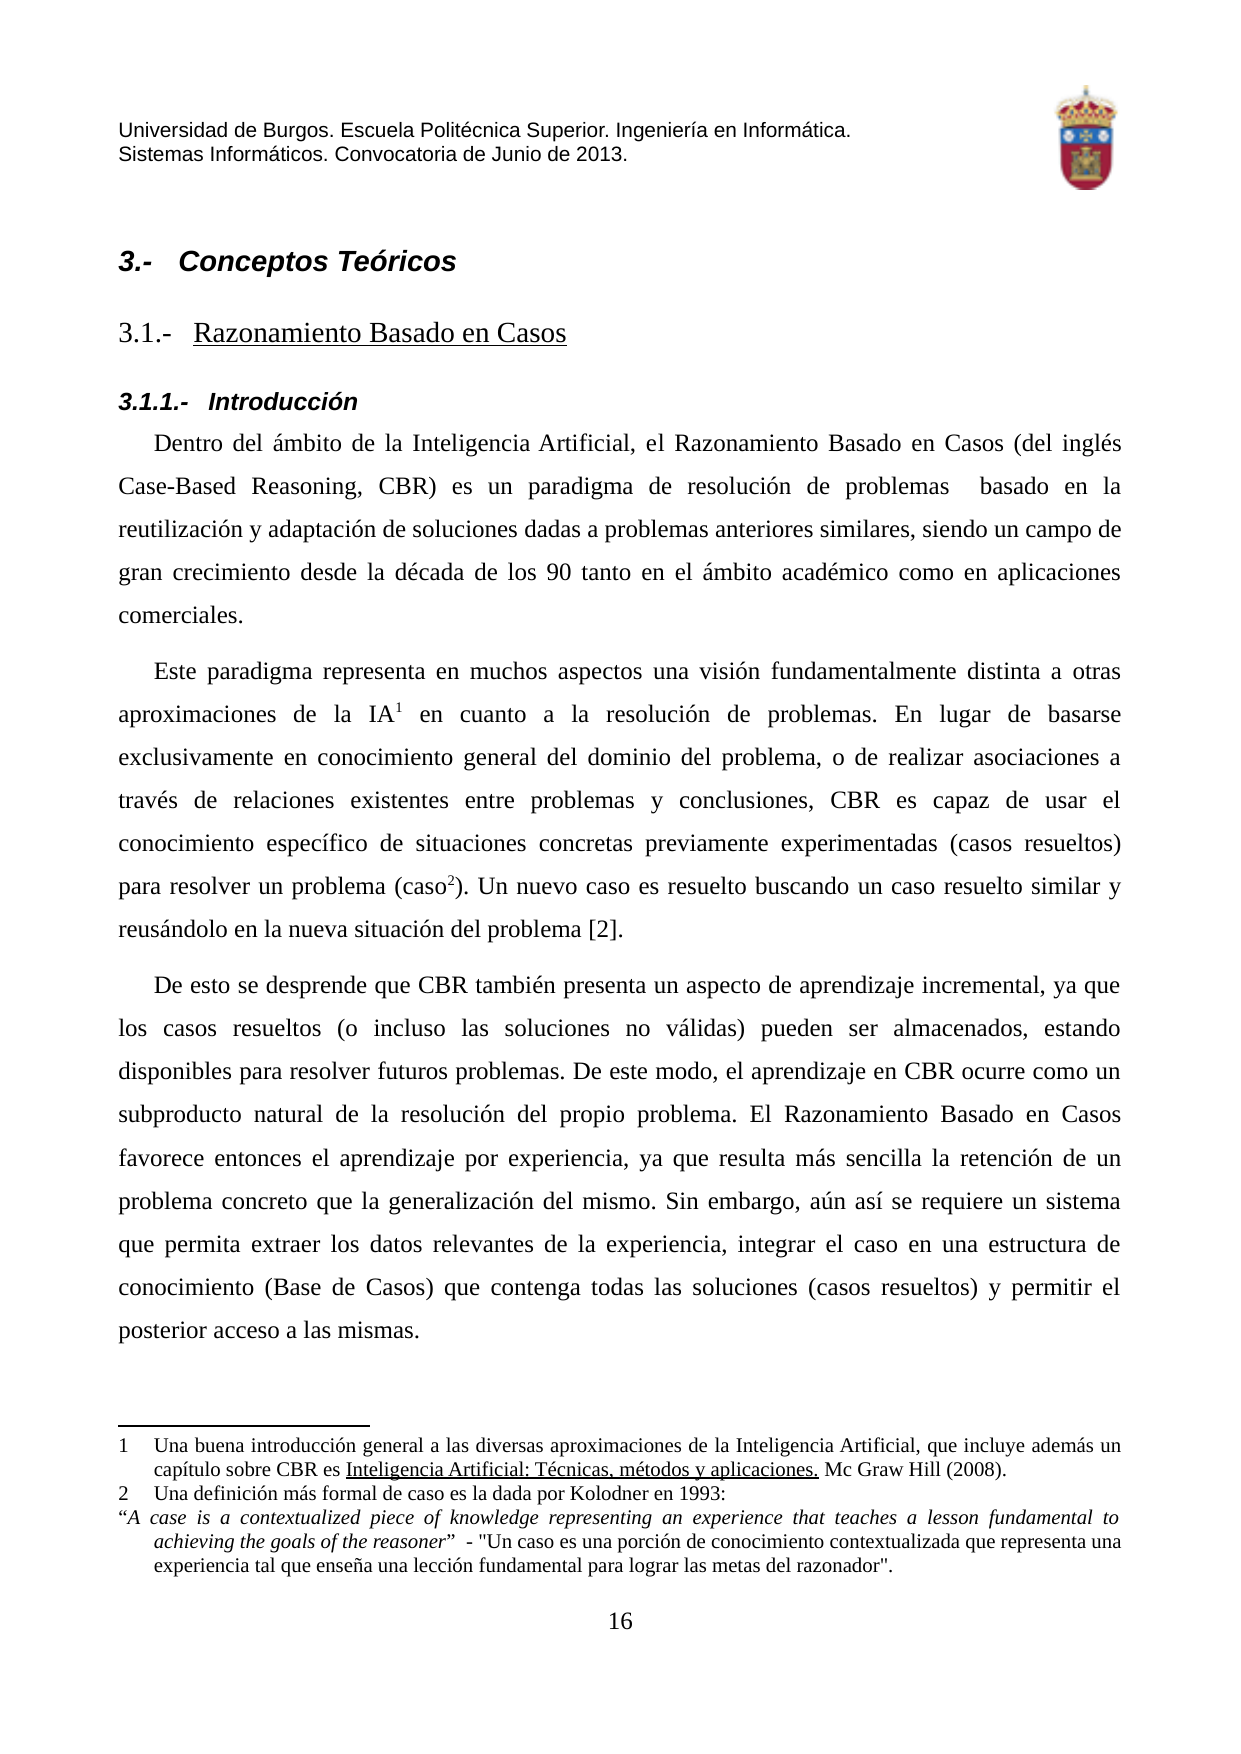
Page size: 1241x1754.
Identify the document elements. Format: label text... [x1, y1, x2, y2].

subtitle Conceptos Teóricos [118, 244, 1122, 278]
text Una buena introducción general a las diversas aproximaciones de la Inteligencia Artificial, que incluye además un capítulo sobre CBR es Inteligencia Artificial: Técnicas, métodos y aplicaciones. Mc Graw Hill (2008). [118, 1432, 1122, 1481]
picture [1053, 85, 1120, 190]
text De esto se desprende que CBR también presenta un aspecto de aprendizaje incremental, ya que los casos resueltos (o incluso las soluciones no válidas) pueden ser almacenados, estando disponibles para resolver futuros problemas. De este modo, el aprendizaje en CBR ocurre como un subproducto natural de la resolución del propio problema. El Razonamiento Basado en Casos favorece entonces el aprendizaje por experiencia, ya que resulta más sencilla la retención de un problema concreto que la generalización del mismo. Sin embargo, aún así se requiere un sistema que permita extraer los datos relevantes de la experiencia, integrar el caso en una estructura de conocimiento (Base de Casos) que contenga todas las soluciones (casos resueltos) y permitir el posterior acceso a las mismas. [118, 970, 1122, 1344]
subtitle Introducción [118, 387, 1122, 415]
text Una definición más formal de caso es la dada por Kolodner en 1993: [118, 1481, 1122, 1505]
text Dentro del ámbito de la Inteligencia Artificial, el Razonamiento Basado en Casos (del inglés Case-Based Reasoning, CBR) es un paradigma de resolución de problemas basado en la reutilización y adaptación de soluciones dadas a problemas anteriores similares, siendo un campo de gran crecimiento desde la década de los 90 tanto en el ámbito académico como en aplicaciones comerciales. [118, 428, 1122, 629]
subtitle Razonamiento Basado en Casos [118, 316, 1122, 349]
text “A case is a contextualized piece of knowledge representing an experience that teaches a lesson fundamental to achieving the goals of the reasoner” - "Un caso es una porción de conocimiento contextualizada que representa una experiencia tal que enseña una lección fundamental para lograr las metas del razonador". [118, 1505, 1122, 1577]
text Este paradigma representa en muchos aspectos una visión fundamentalmente distinta a otras aproximaciones de la IA en cuanto a la resolución de problemas. En lugar de basarse exclusivamente en conocimiento general del dominio del problema, o de realizar asociaciones a través de relaciones existentes entre problemas y conclusiones, CBR es capaz de usar el conocimiento específico de situaciones concretas previamente experimentadas (casos resueltos) para resolver un problema (caso). Un nuevo caso es resuelto buscando un caso resuelto similar y reusándolo en la nueva situación del problema [2]. [118, 656, 1122, 943]
